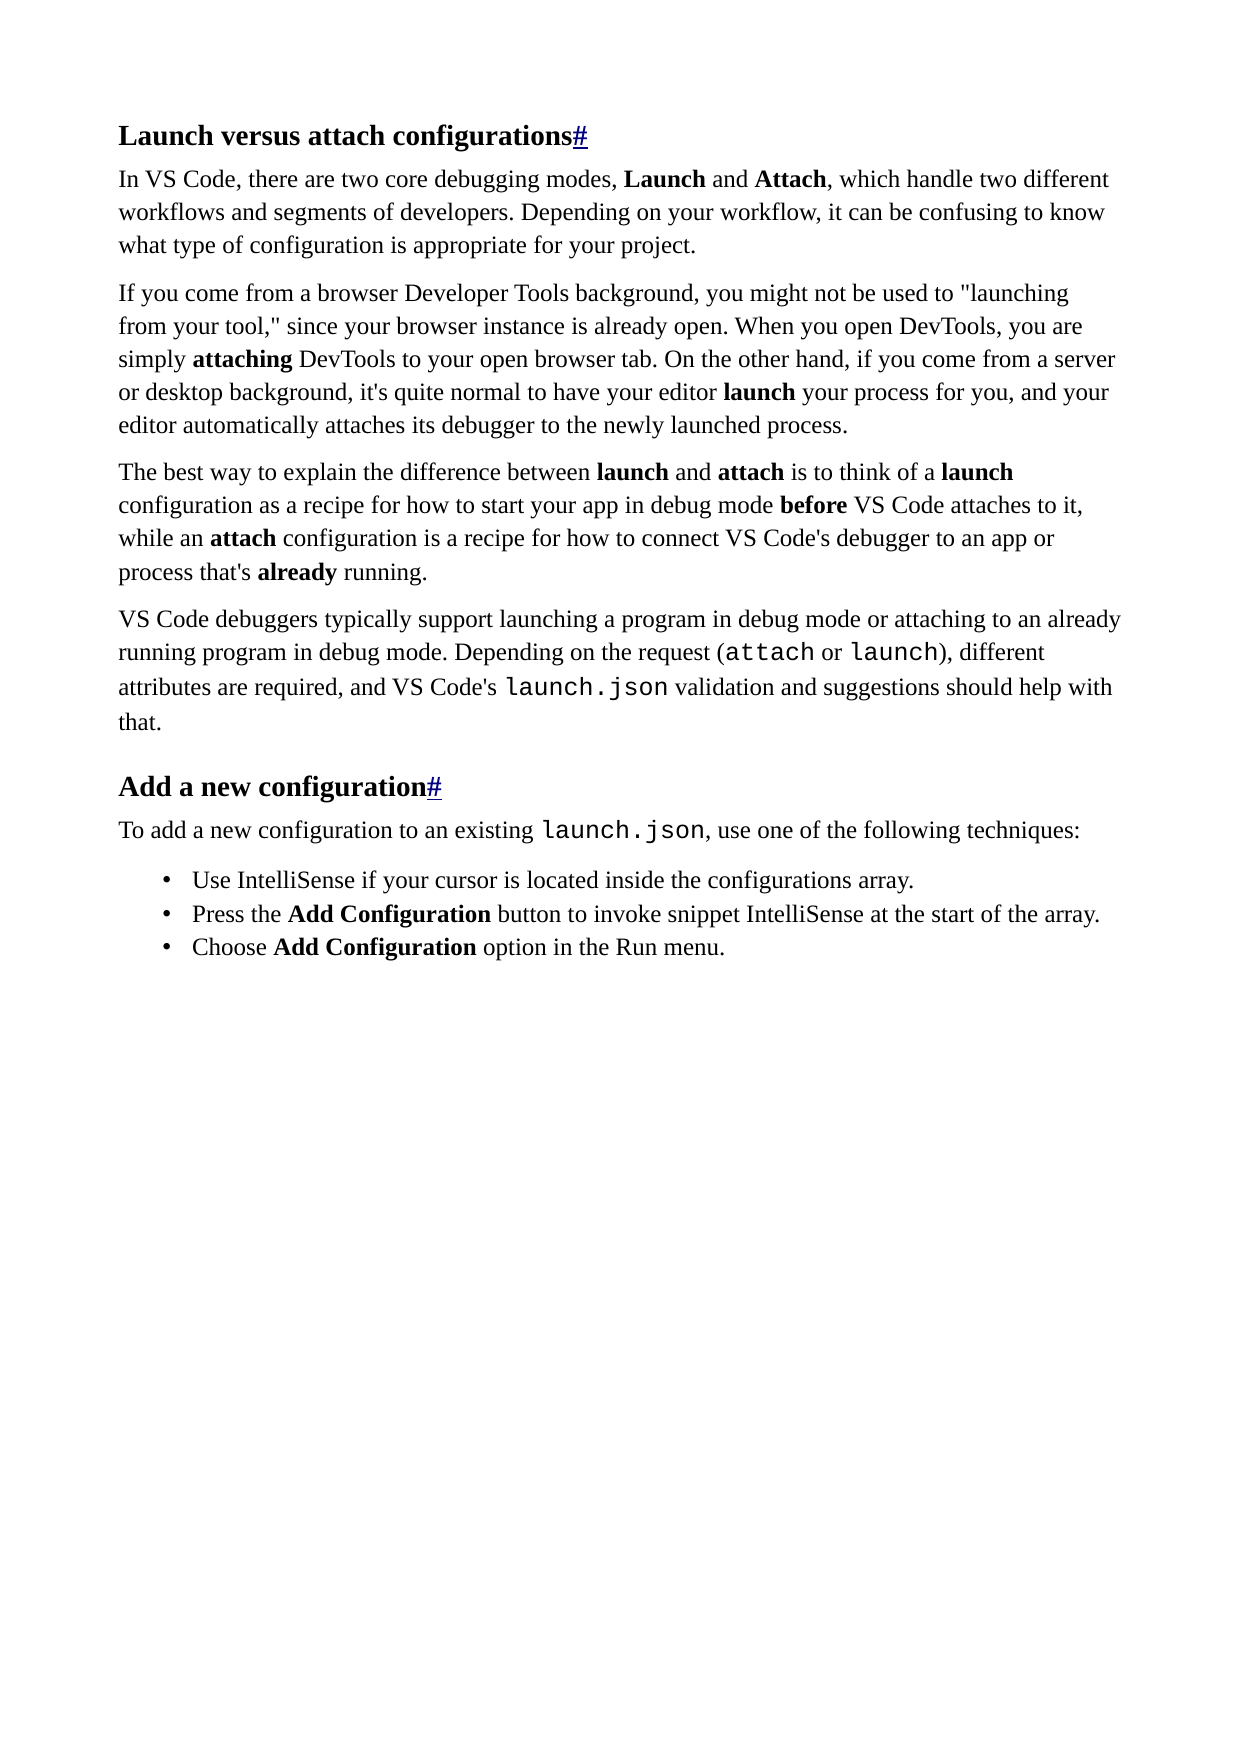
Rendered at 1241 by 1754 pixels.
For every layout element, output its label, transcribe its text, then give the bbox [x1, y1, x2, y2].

text To add a new configuration to an existing launch.json, use one of the following techniques: [118, 816, 1122, 846]
text In VS Code, there are two core debugging modes, Launch and Attach, which handle two different workflows and segments of developers. Depending on your workflow, it can be confusing to know what type of configuration is appropriate for your project. [118, 164, 1122, 259]
text If you come from a browser Developer Tools background, you might not be used to "launching from your tool," since your browser instance is already open. When you open DevTools, you are simply attaching DevTools to your open browser tab. On the other hand, if you come from a server or desktop background, it's quite normal to have your editor launch your process for you, and your editor automatically attaches its debugger to the newly launched process. [118, 278, 1122, 439]
list Use IntelliSense if your cursor is located inside the configurations array. [162, 866, 1122, 894]
list Choose Add Configuration option in the Run menu. [162, 932, 1122, 960]
list Press the Add Configuration button to invoke snippet IntelliSense at the start of the array. [162, 899, 1122, 927]
subtitle Add a new configuration# [118, 769, 1122, 803]
subtitle Launch versus attach configurations# [118, 118, 1122, 152]
text VS Code debuggers typically support launching a program in debug mode or attaching to an already running program in debug mode. Depending on the request (attach or launch), different attributes are required, and VS Code's launch.json validation and suggestions should help with that. [118, 604, 1122, 736]
text The best way to explain the difference between launch and attach is to think of a launch configuration as a recipe for how to start your app in debug mode before VS Code attaches to it, while an attach configuration is a recipe for how to connect VS Code's debugger to an app or process that's already running. [118, 457, 1122, 585]
